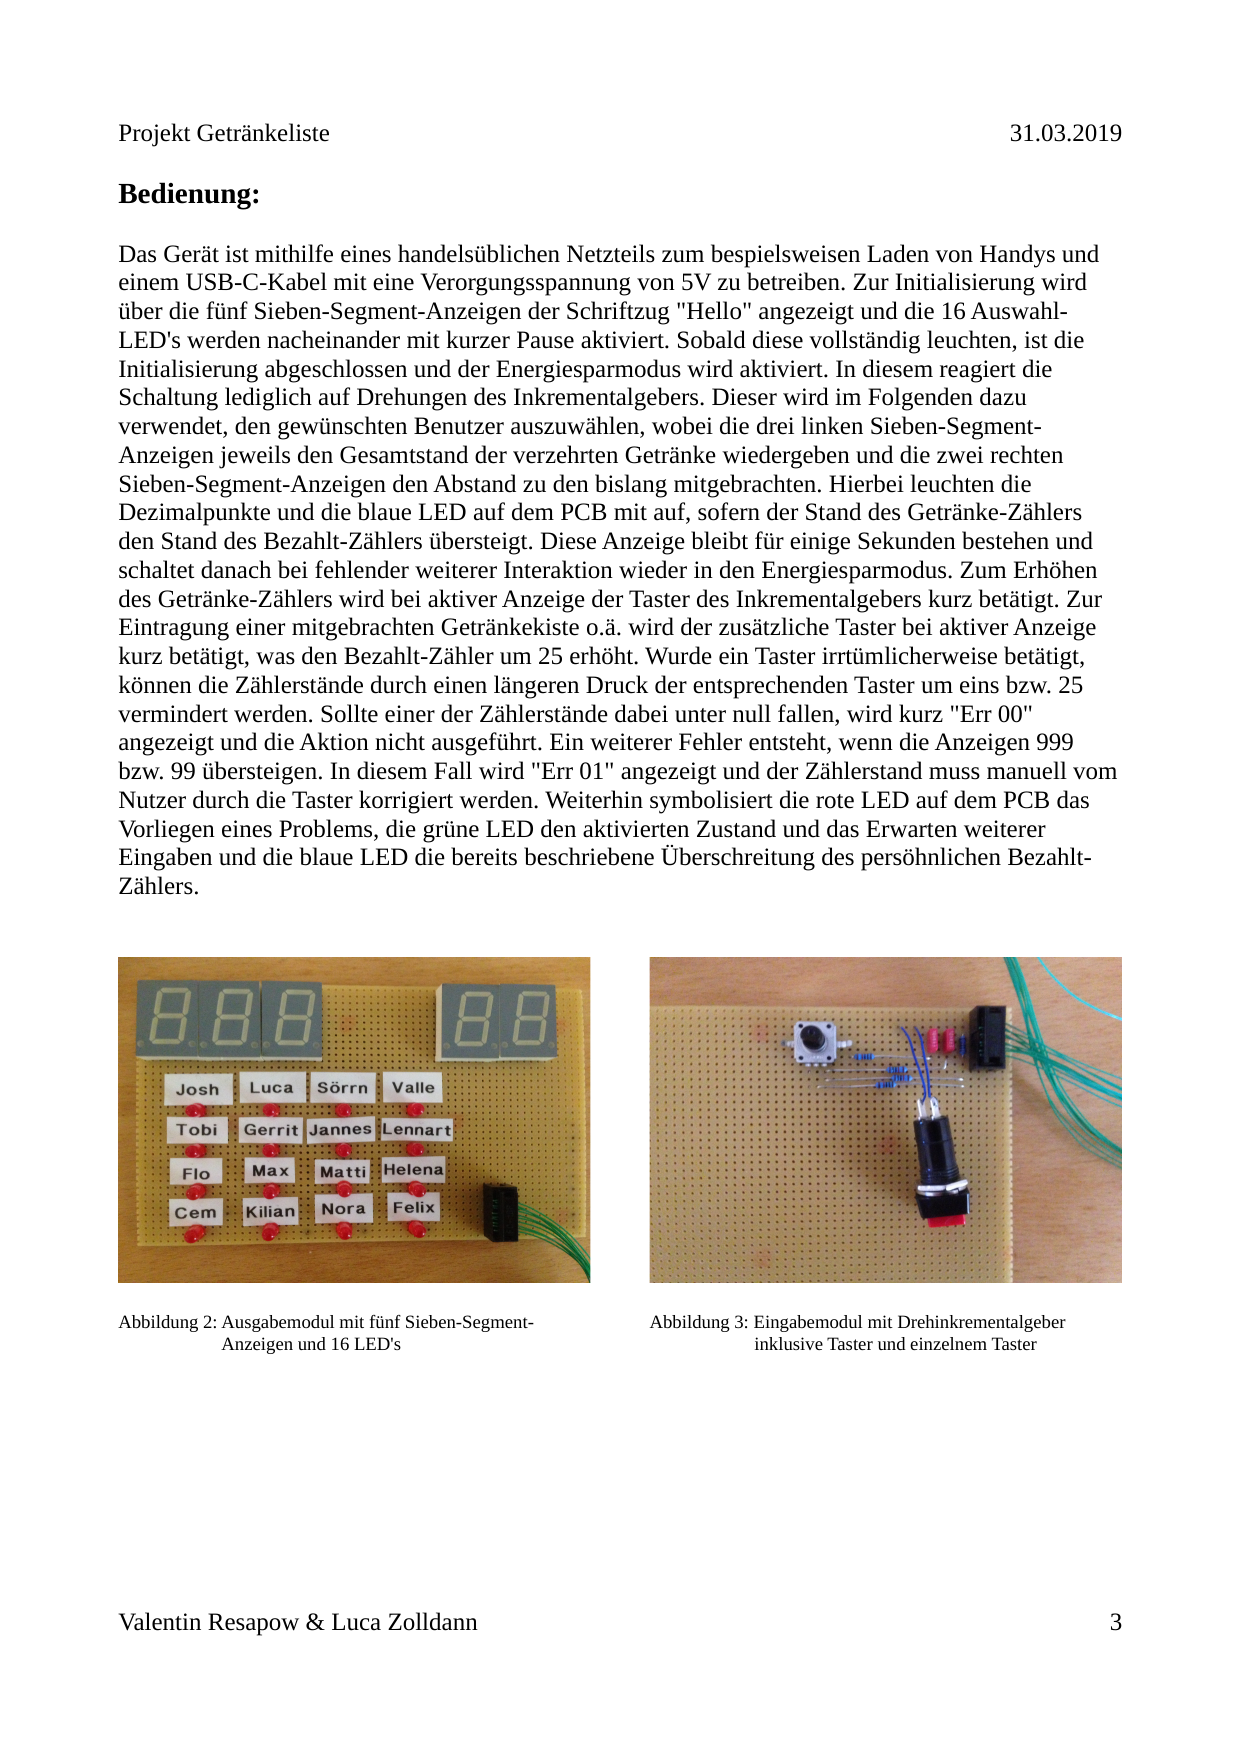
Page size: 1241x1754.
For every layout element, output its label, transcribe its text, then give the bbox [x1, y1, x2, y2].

text Anzeigen und 16 LED's inklusive Taster und einzelnem Taster [118, 1332, 1122, 1354]
text Bedienung: [118, 176, 1122, 210]
picture [118, 957, 591, 1283]
text Das Gerät ist mithilfe eines handelsüblichen Netzteils zum bespielsweisen Laden von Handys und einem USB-C-Kabel mit eine Verorgungsspannung von 5V zu betreiben. Zur Initialisierung wird über die fünf Sieben-Segment-Anzeigen der Schriftzug "Hello" angezeigt und die 16 Auswahl-LED's werden nacheinander mit kurzer Pause aktiviert. Sobald diese vollständig leuchten, ist die Initialisierung abgeschlossen und der Energiesparmodus wird aktiviert. In diesem reagiert die Schaltung lediglich auf Drehungen des Inkrementalgebers. Dieser wird im Folgenden dazu verwendet, den gewünschten Benutzer auszuwählen, wobei die drei linken Sieben-Segment-Anzeigen jeweils den Gesamtstand der verzehrten Getränke wiedergeben und die zwei rechten Sieben-Segment-Anzeigen den Abstand zu den bislang mitgebrachten. Hierbei leuchten die Dezimalpunkte und die blaue LED auf dem PCB mit auf, sofern der Stand des Getränke-Zählers den Stand des Bezahlt-Zählers übersteigt. Diese Anzeige bleibt für einige Sekunden bestehen und schaltet danach bei fehlender weiterer Interaktion wieder in den Energiesparmodus. Zum Erhöhen des Getränke-Zählers wird bei aktiver Anzeige der Taster des Inkrementalgebers kurz betätigt. Zur Eintragung einer mitgebrachten Getränkekiste o.ä. wird der zusätzliche Taster bei aktiver Anzeige kurz betätigt, was den Bezahlt-Zähler um 25 erhöht. Wurde ein Taster irrtümlicherweise betätigt, können die Zählerstände durch einen längeren Druck der entsprechenden Taster um eins bzw. 25 vermindert werden. Sollte einer der Zählerstände dabei unter null fallen, wird kurz "Err 00" angezeigt und die Aktion nicht ausgeführt. Ein weiterer Fehler entsteht, wenn die Anzeigen 999 bzw. 99 übersteigen. In diesem Fall wird "Err 01" angezeigt und der Zählerstand muss manuell vom Nutzer durch die Taster korrigiert werden. Weiterhin symbolisiert die rote LED auf dem PCB das Vorliegen eines Problems, die grüne LED den aktivierten Zustand und das Erwarten weiterer Eingaben und die blaue LED die bereits beschriebene Überschreitung des persöhnlichen Bezahlt-Zählers. [118, 239, 1122, 900]
picture [649, 957, 1122, 1283]
text Abbildung 2: Ausgabemodul mit fünf Sieben-Segment- Abbildung 3: Eingabemodul mit Drehinkrementalgeber [118, 1311, 1122, 1332]
